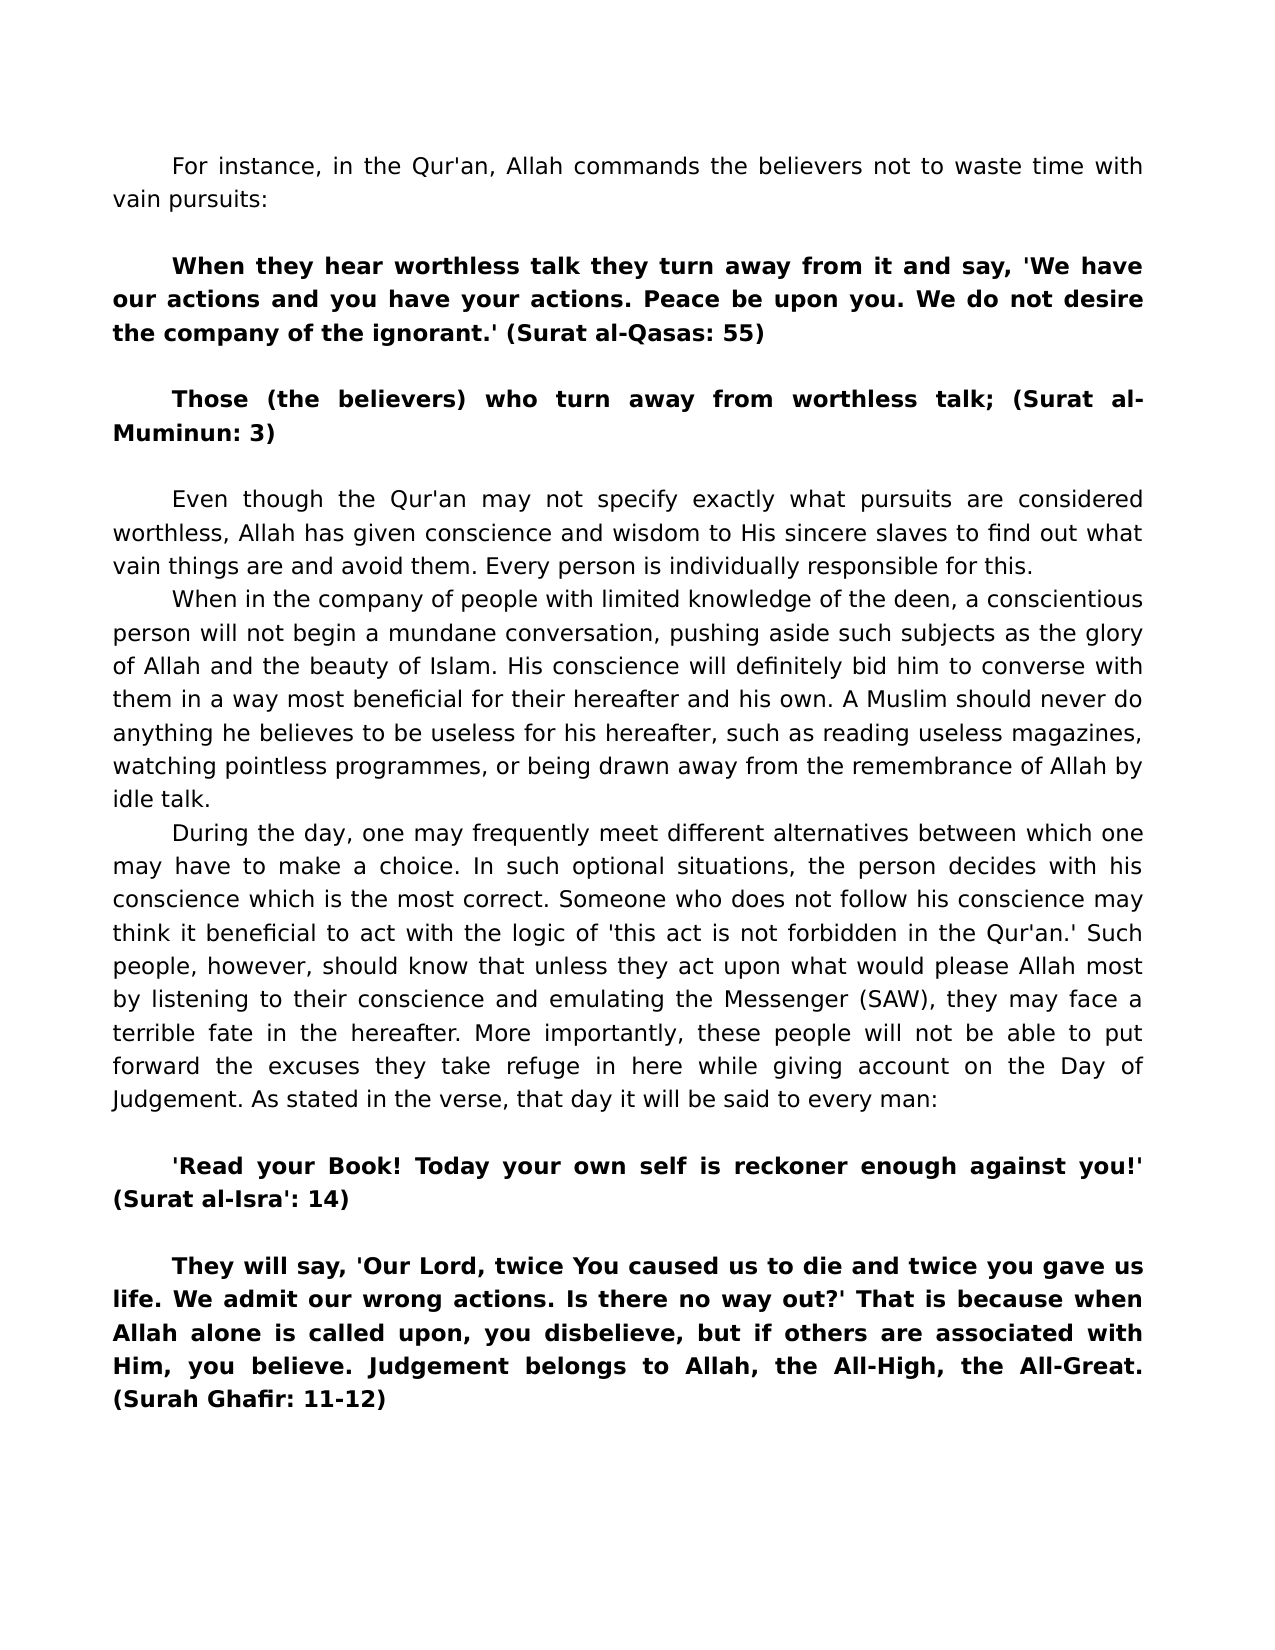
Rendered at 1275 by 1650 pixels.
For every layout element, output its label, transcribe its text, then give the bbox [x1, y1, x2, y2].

text For instance, in the Qur'an, Allah commands the believers not to waste time with vain pursuits: [112, 148, 1145, 214]
text Even though the Qur'an may not specify exactly what pursuits are considered worthless, Allah has given conscience and wisdom to His sincere slaves to find out what vain things are and avoid them. Every person is individually responsible for this. [112, 481, 1145, 581]
text When they hear worthless talk they turn away from it and say, 'We have our actions and you have your actions. Peace be upon you. We do not desire the company of the ignorant.' (Surat al-Qasas: 55) [112, 248, 1145, 348]
text Those (the believers) who turn away from worthless talk; (Surat al-Muminun: 3) [112, 381, 1145, 448]
text 'Read your Book! Today your own self is reckoner enough against you!' (Surat al-Isra': 14) [112, 1148, 1145, 1214]
text When in the company of people with limited knowledge of the deen, a conscientious person will not begin a mundane conversation, pushing aside such subjects as the glory of Allah and the beauty of Islam. His conscience will definitely bid him to converse with them in a way most beneficial for their hereafter and his own. A Muslim should never do anything he believes to be useless for his hereafter, such as reading useless magazines, watching pointless programmes, or being drawn away from the remembrance of Allah by idle talk. [112, 581, 1145, 814]
text They will say, 'Our Lord, twice You caused us to die and twice you gave us life. We admit our wrong actions. Is there no way out?' That is because when Allah alone is called upon, you disbelieve, but if others are associated with Him, you believe. Judgement belongs to Allah, the All-High, the All-Great. (Surah Ghafir: 11-12) [112, 1248, 1145, 1414]
text During the day, one may frequently meet different alternatives between which one may have to make a choice. In such optional situations, the person decides with his conscience which is the most correct. Someone who does not follow his conscience may think it beneficial to act with the logic of 'this act is not forbidden in the Qur'an.' Such people, however, should know that unless they act upon what would please Allah most by listening to their conscience and emulating the Messenger (SAW), they may face a terrible fate in the hereafter. More importantly, these people will not be able to put forward the excuses they take refuge in here while giving account on the Day of Judgement. As stated in the verse, that day it will be said to every man: [112, 814, 1145, 1114]
